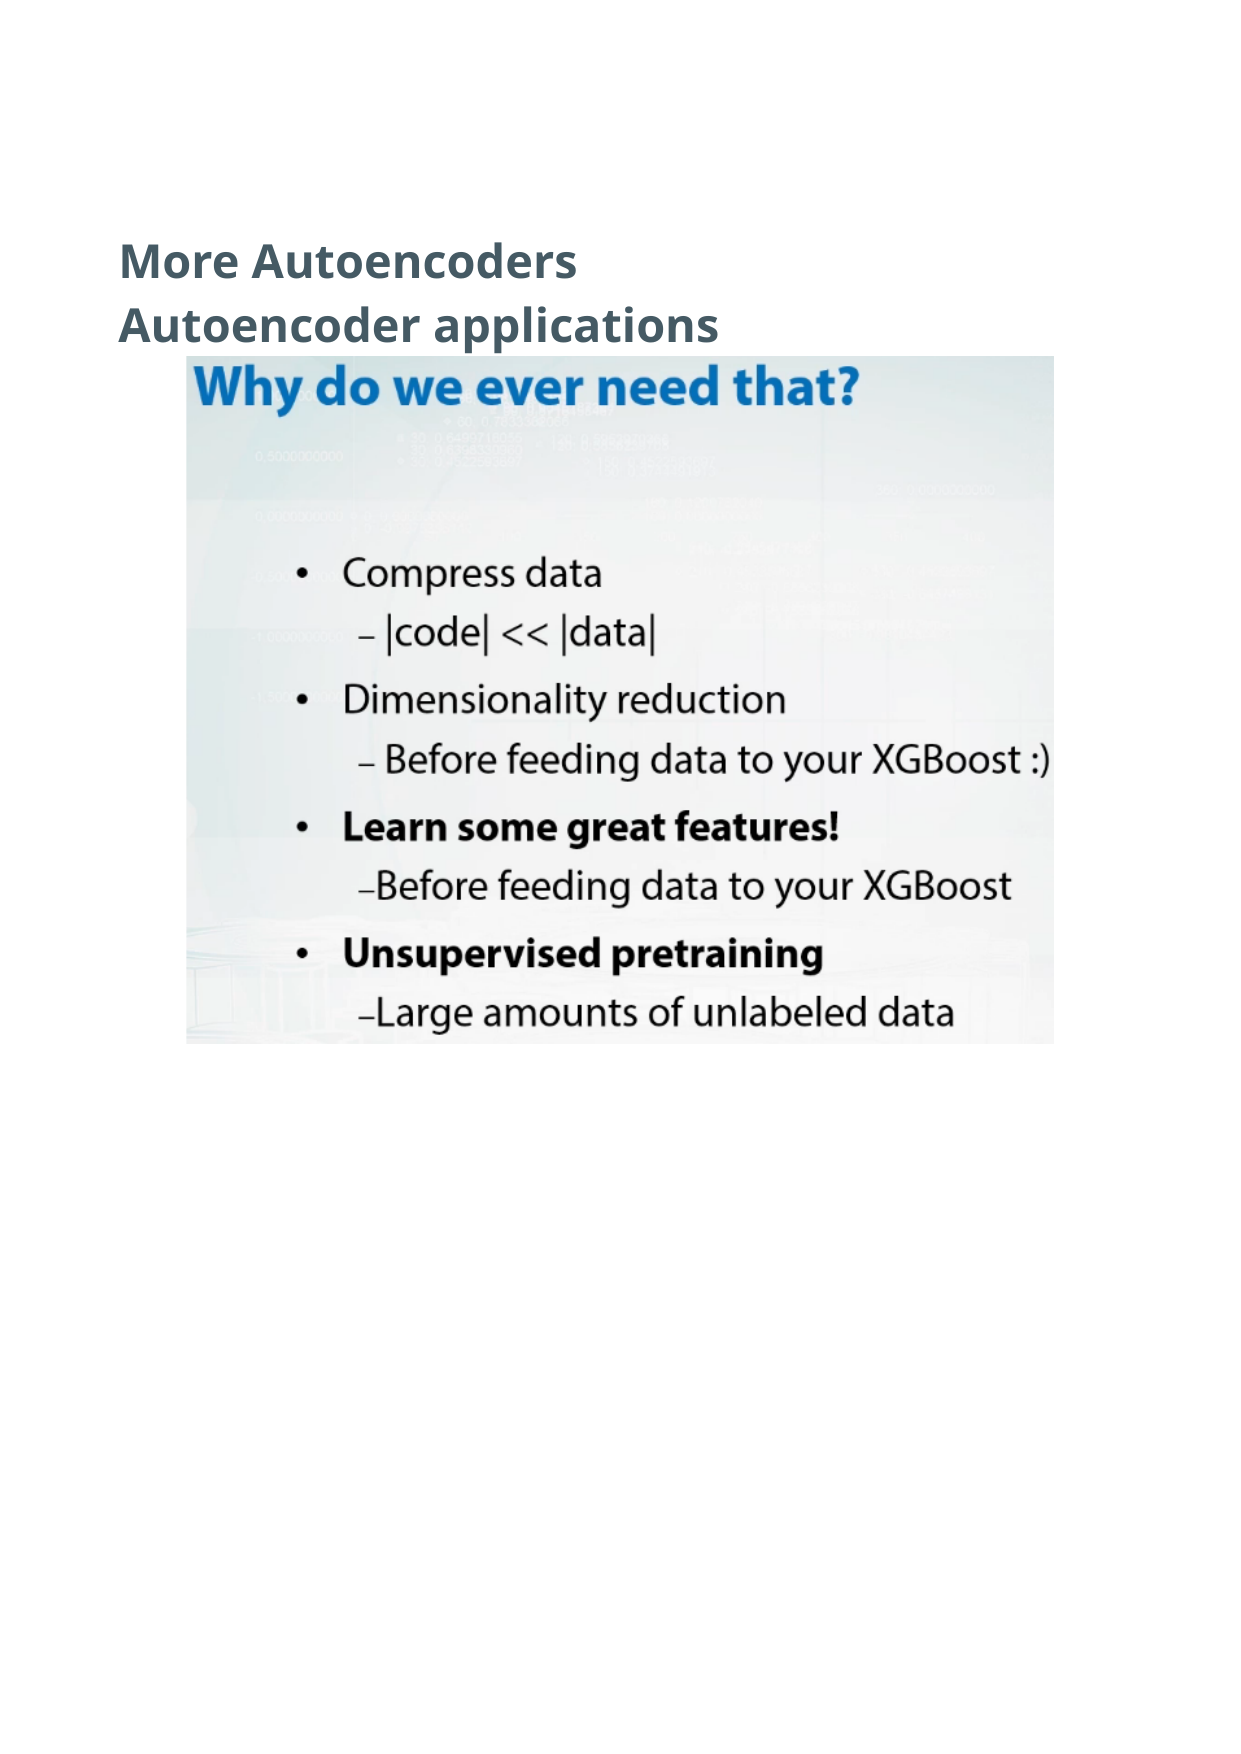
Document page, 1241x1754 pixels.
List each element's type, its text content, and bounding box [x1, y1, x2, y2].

subtitle More Autoencoders Autoencoder applications [118, 228, 1122, 356]
picture [186, 356, 1054, 1044]
